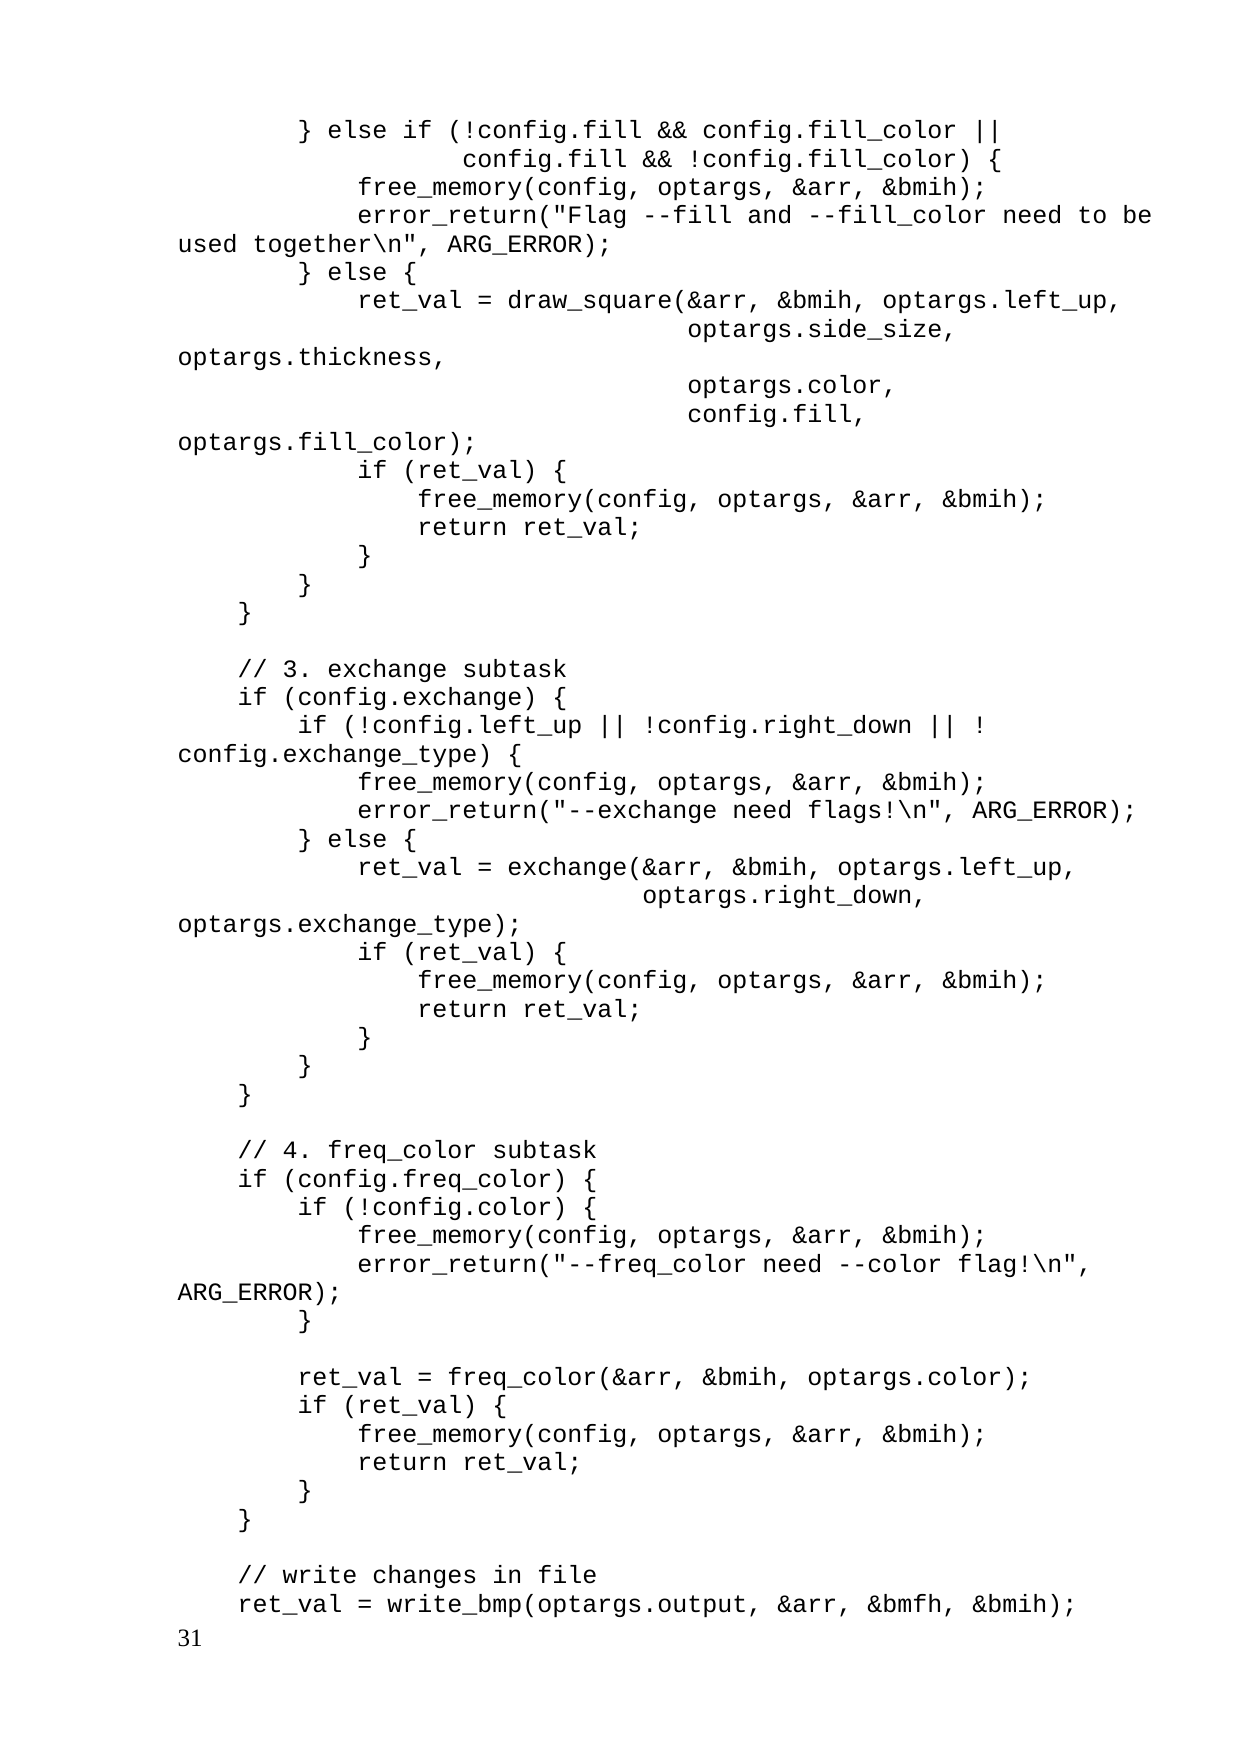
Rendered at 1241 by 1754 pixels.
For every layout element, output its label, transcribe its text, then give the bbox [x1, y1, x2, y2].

text if (config.freq_color) { [177, 1166, 1181, 1195]
text ret_val = write_bmp(optargs.output, &arr, &bmfh, &bmih); [177, 1591, 1181, 1620]
text } [177, 1478, 1181, 1506]
text } [177, 1081, 1181, 1110]
text free_memory(config, optargs, &arr, &bmih); [177, 486, 1181, 515]
text free_memory(config, optargs, &arr, &bmih); [177, 1223, 1181, 1251]
text } [177, 543, 1181, 571]
text config.fill, optargs.fill_color); [177, 401, 1181, 458]
text error_return("--freq_color need --color flag!\n", ARG_ERROR); [177, 1251, 1181, 1308]
text optargs.color, [177, 373, 1181, 401]
text ret_val = draw_square(&arr, &bmih, optargs.left_up, [177, 288, 1181, 316]
text } [177, 571, 1181, 600]
text if (ret_val) { [177, 940, 1181, 968]
text return ret_val; [177, 1450, 1181, 1478]
text if (ret_val) { [177, 458, 1181, 486]
text free_memory(config, optargs, &arr, &bmih); [177, 1421, 1181, 1450]
text } [177, 600, 1181, 628]
text free_memory(config, optargs, &arr, &bmih); [177, 770, 1181, 798]
text } else { [177, 826, 1181, 855]
text } [177, 1506, 1181, 1535]
text return ret_val; [177, 515, 1181, 543]
text } [177, 1025, 1181, 1053]
text } [177, 1308, 1181, 1336]
text if (config.exchange) { [177, 685, 1181, 713]
text free_memory(config, optargs, &arr, &bmih); [177, 968, 1181, 996]
text } else { [177, 260, 1181, 288]
text ret_val = exchange(&arr, &bmih, optargs.left_up, [177, 855, 1181, 883]
text if (!config.left_up || !config.right_down || !config.exchange_type) { [177, 713, 1181, 770]
text // 3. exchange subtask [177, 656, 1181, 685]
text free_memory(config, optargs, &arr, &bmih); [177, 175, 1181, 203]
text return ret_val; [177, 996, 1181, 1025]
text if (!config.color) { [177, 1195, 1181, 1223]
text } else if (!config.fill && config.fill_color || [177, 118, 1181, 146]
text ret_val = freq_color(&arr, &bmih, optargs.color); [177, 1365, 1181, 1393]
text config.fill && !config.fill_color) { [177, 146, 1181, 175]
text // write changes in file [177, 1563, 1181, 1591]
text error_return("Flag --fill and --fill_color need to be used together\n", ARG_ERROR); [177, 203, 1181, 260]
text // 4. freq_color subtask [177, 1138, 1181, 1166]
text error_return("--exchange need flags!\n", ARG_ERROR); [177, 798, 1181, 826]
text optargs.side_size, optargs.thickness, [177, 316, 1181, 373]
text if (ret_val) { [177, 1393, 1181, 1421]
text optargs.right_down, optargs.exchange_type); [177, 883, 1181, 940]
text } [177, 1053, 1181, 1081]
